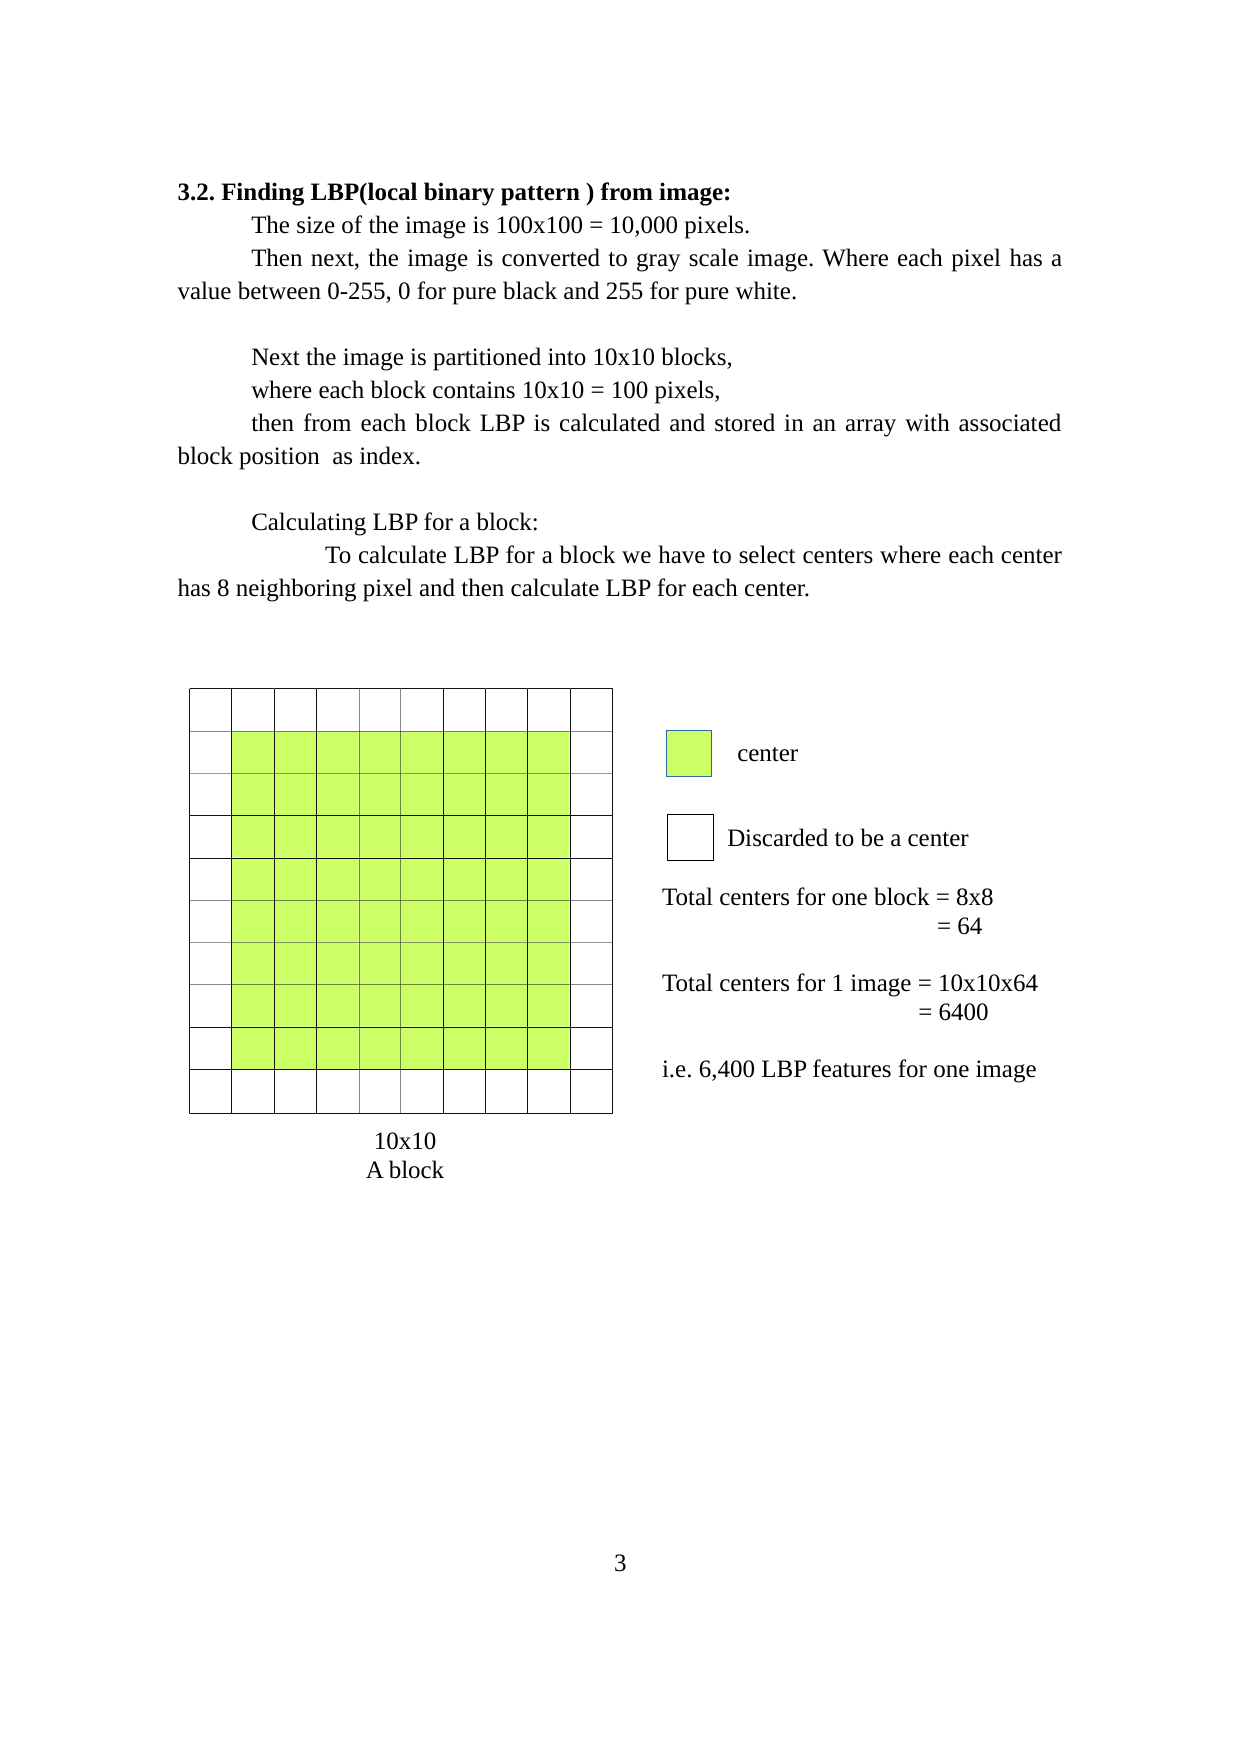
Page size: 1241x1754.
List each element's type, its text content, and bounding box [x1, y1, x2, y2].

text The size of the image is 100x100 = 10,000 pixels. [177, 210, 1063, 239]
text 3.2. Finding LBP(local binary pattern ) from image: [177, 177, 1063, 206]
text Next the image is partitioned into 10x10 blocks, [177, 342, 1063, 371]
text Calculating LBP for a block: [177, 507, 1063, 536]
text Then next, the image is converted to gray scale image. Where each pixel has a value between 0-255, 0 for pure black and 255 for pure white. [177, 243, 1063, 305]
text To calculate LBP for a block we have to select centers where each center has 8 neighboring pixel and then calculate LBP for each center. [177, 540, 1063, 602]
text then from each block LBP is calculated and stored in an array with associated block position as index. [177, 408, 1063, 470]
picture [186, 685, 616, 1118]
text where each block contains 10x10 = 100 pixels, [177, 375, 1063, 404]
